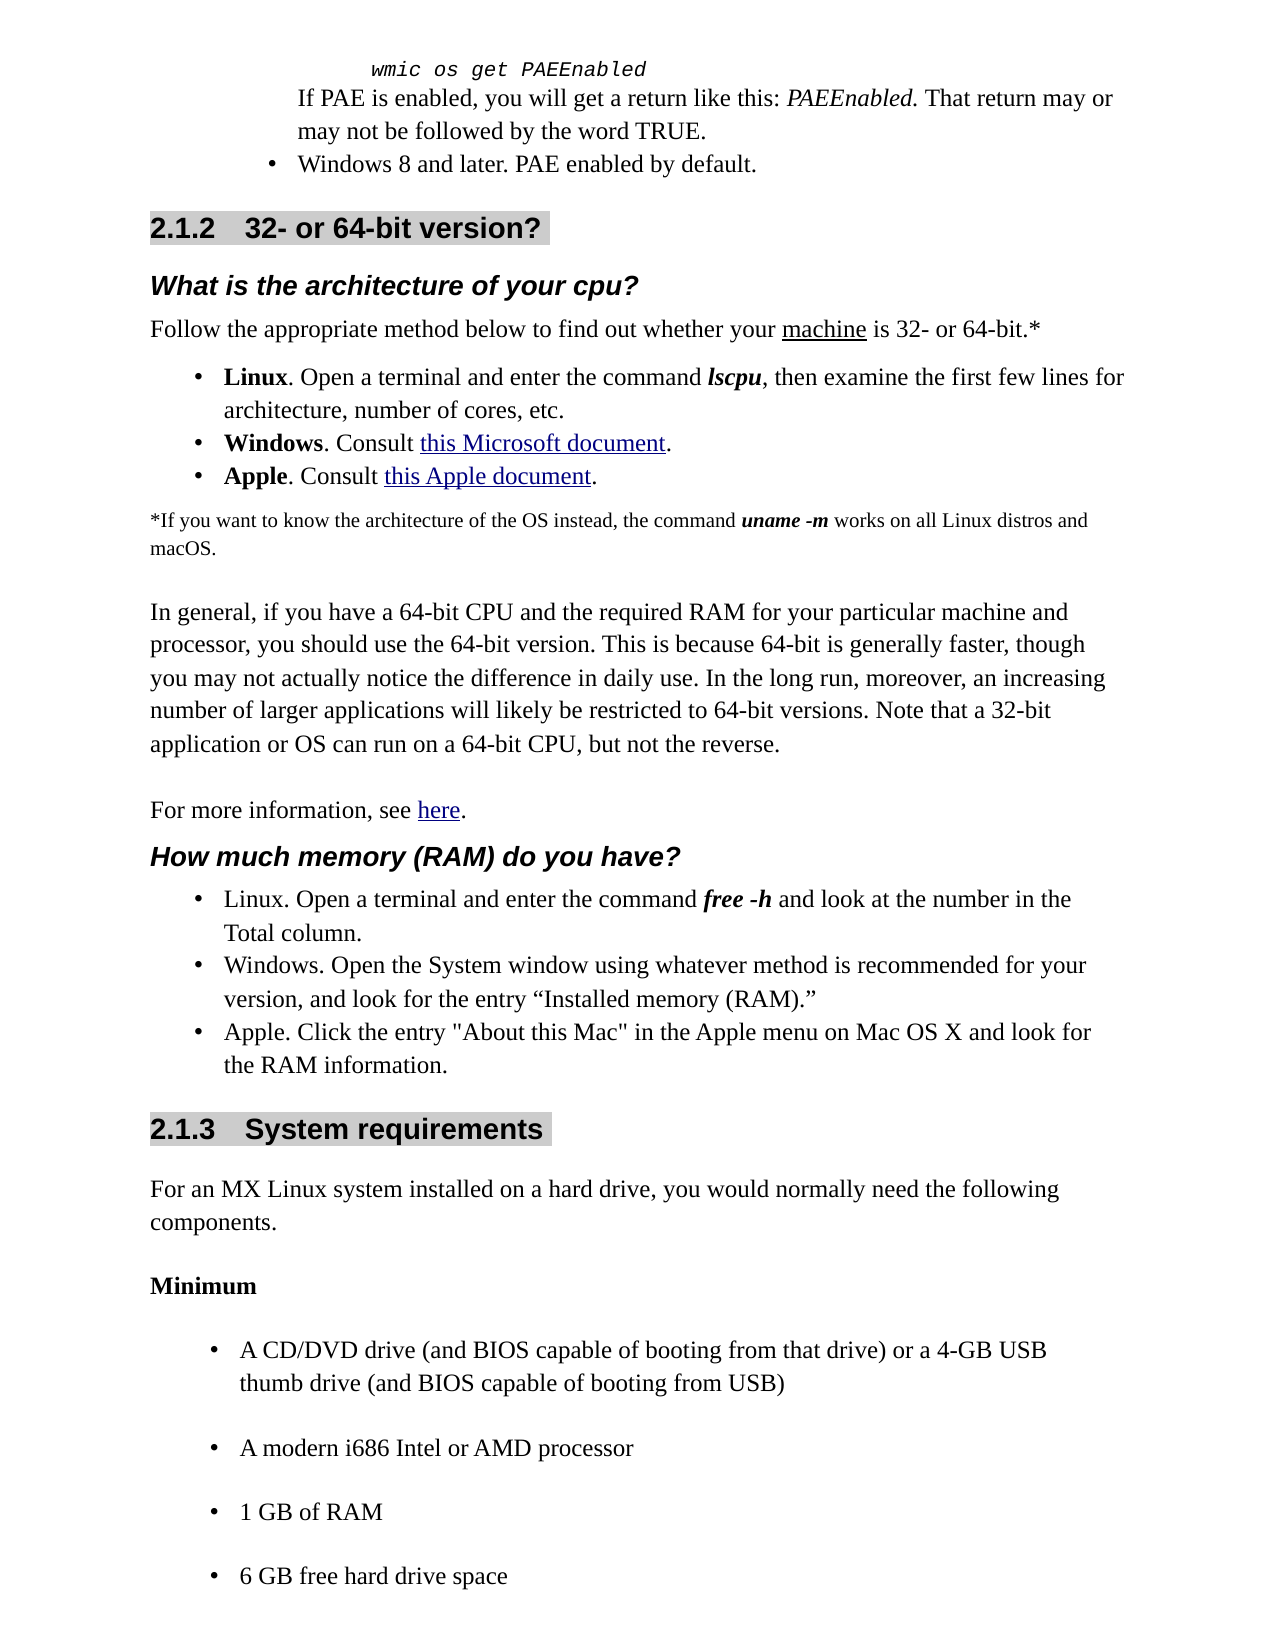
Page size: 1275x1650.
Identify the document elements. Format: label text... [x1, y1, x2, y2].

subtitle How much memory (RAM) do you have? [150, 840, 1125, 872]
list 6 GB free hard drive space [210, 1561, 1109, 1590]
list wmic os get PAEEnabled [341, 59, 1125, 83]
subtitle 2.1.2 32- or 64-bit version? [550, 211, 1125, 245]
text Minimum [150, 1271, 1125, 1300]
text For an MX Linux system installed on a hard drive, you would normally need the following components. [150, 1174, 1110, 1236]
subtitle What is the architecture of your cpu? [150, 270, 1125, 302]
list If PAE is enabled, you will get a return like this: PAEEnabled. That return may or may not be followed by the word TRUE. [268, 83, 1125, 144]
subtitle 2.1.3 System requirements [552, 1112, 1125, 1146]
list 1 GB of RAM [210, 1497, 1109, 1526]
list Windows. Open the System window using whatever method is recommended for your version, and look for the entry “Installed memory (RAM).” [194, 951, 1125, 1012]
list Apple. Click the entry "About this Mac" in the Apple menu on Mac OS X and look for the RAM information. [194, 1017, 1125, 1078]
list Windows. Consult this Microsoft document. [194, 428, 1125, 456]
text In general, if you have a 64-bit CPU and the required RAM for your particular machine and processor, you should use the 64-bit version. This is because 64-bit is generally faster, though you may not actually notice the difference in daily use. In the long run, moreover, an increasing number of larger applications will likely be restricted to 64-bit versions. Note that a 32-bit application or OS can run on a 64-bit CPU, but not the reverse. [150, 597, 1125, 757]
list A modern i686 Intel or AMD processor [210, 1433, 1109, 1461]
list Windows 8 and later. PAE enabled by default. [268, 149, 1125, 177]
list Linux. Open a terminal and enter the command free -h and look at the number in the Total column. [194, 884, 1125, 946]
text Follow the appropriate method below to find out whether your machine is 32- or 64-bit.* [150, 314, 1125, 343]
list A CD/DVD drive (and BIOS capable of booting from that drive) or a 4-GB USB thumb drive (and BIOS capable of booting from USB) [210, 1335, 1109, 1397]
text For more information, see here. [150, 795, 1125, 823]
text *If you want to know the architecture of the OS instead, the command uname -m works on all Linux distros and macOS. [150, 508, 1125, 560]
list Linux. Open a terminal and enter the command lscpu, then examine the first few lines for architecture, number of cores, etc. [194, 362, 1125, 423]
list Apple. Consult this Apple document. [194, 461, 1125, 489]
